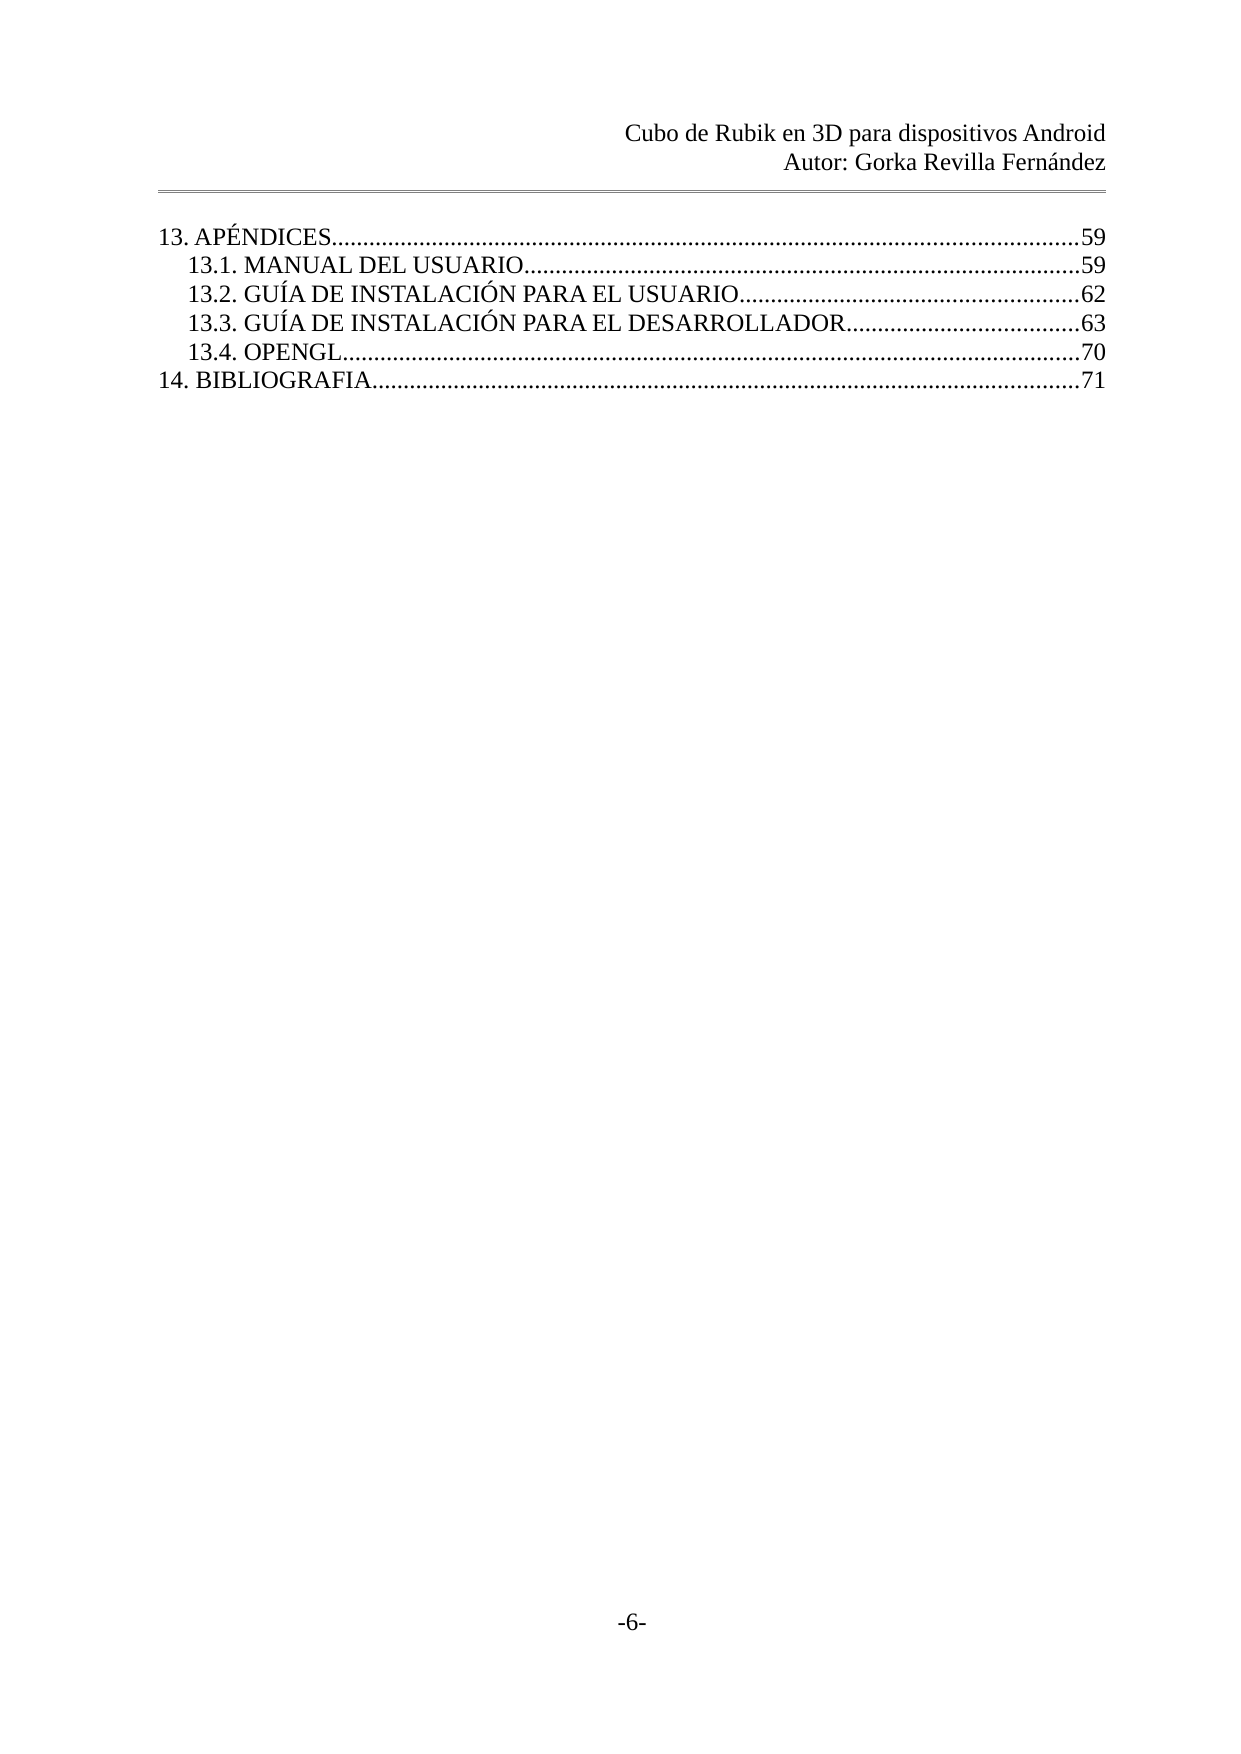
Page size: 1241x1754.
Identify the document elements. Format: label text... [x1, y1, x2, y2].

text 13.3. GUÍA DE INSTALACIÓN PARA EL DESARROLLADOR 63 [187, 308, 1106, 337]
text 13.4. OPENGL 70 [187, 337, 1106, 366]
text 13. APÉNDICES 59 [158, 222, 1106, 251]
text 13.1. MANUAL DEL USUARIO 59 [187, 251, 1106, 279]
text 13.2. GUÍA DE INSTALACIÓN PARA EL USUARIO 62 [187, 279, 1106, 308]
text 14. BIBLIOGRAFIA 71 [158, 366, 1106, 394]
